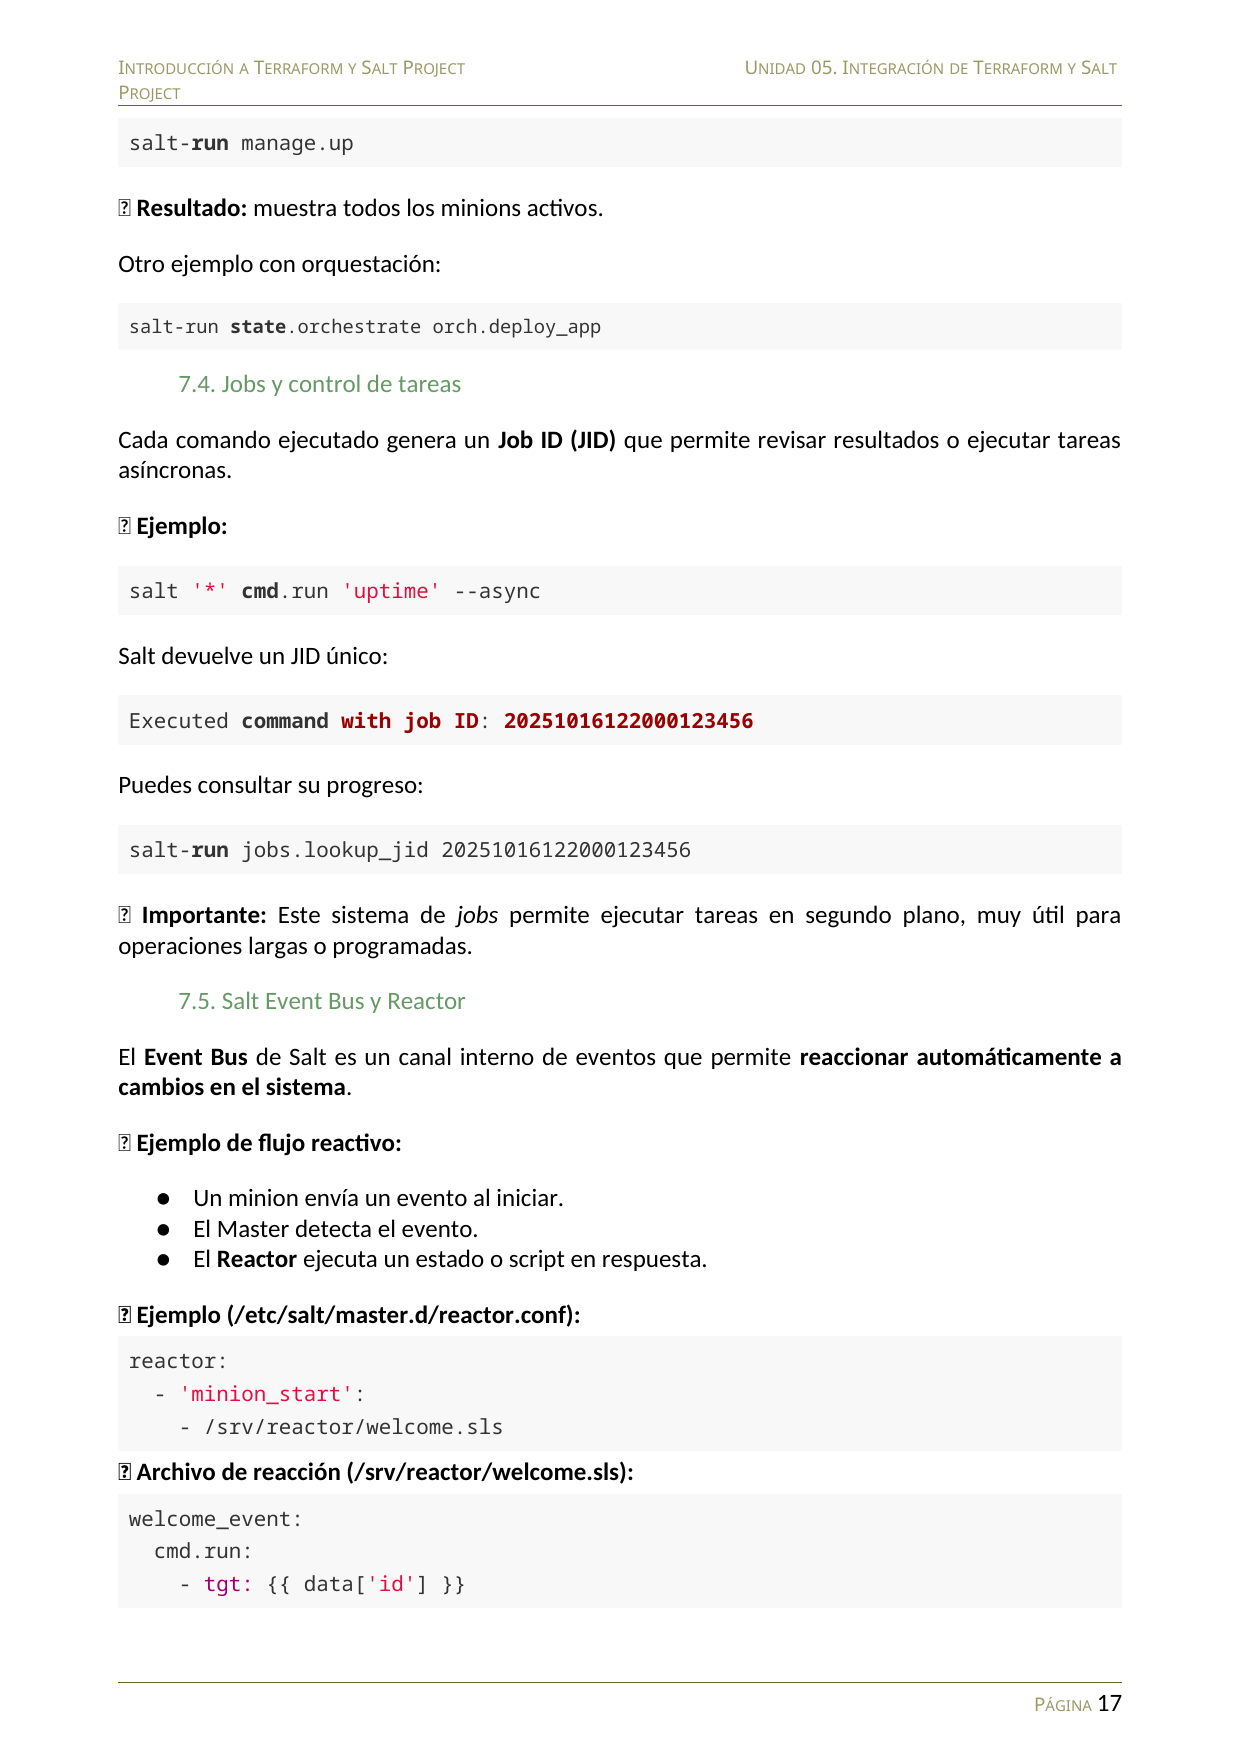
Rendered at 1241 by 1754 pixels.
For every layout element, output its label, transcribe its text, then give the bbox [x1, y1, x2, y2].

text Puedes consultar su progreso: [118, 770, 1122, 800]
text El Event Bus de Salt es un canal interno de eventos que permite reaccionar automáticamente a cambios en el sistema. [118, 1041, 1122, 1102]
table_header salt-run jobs.lookup_jid 20251016122000123456 [118, 825, 1122, 874]
subtitle 7.5. Salt Event Bus y Reactor [178, 986, 1122, 1016]
text 📄 Archivo de reacción (/srv/reactor/welcome.sls): [118, 1457, 1122, 1487]
text 📄 Ejemplo (/etc/salt/master.d/reactor.conf): [118, 1299, 1122, 1330]
table_header welcome_event: cmd.run: - tgt: {{ data['id'] }} [118, 1494, 1122, 1608]
text Cada comando ejecutado genera un Job ID (JID) que permite revisar resultados o ejecutar tareas asíncronas. [118, 424, 1122, 485]
table_header reactor: - 'minion_start': - /srv/reactor/welcome.sls [118, 1336, 1122, 1451]
table_header salt-run manage.up [118, 118, 1122, 167]
table_header salt '*' cmd.run 'uptime' --async [118, 566, 1122, 615]
list El Reactor ejecuta un estado o script en respuesta. [156, 1244, 1122, 1274]
subtitle 7.4. Jobs y control de tareas [178, 368, 1122, 399]
text 💬 Ejemplo: [118, 510, 1122, 541]
text Otro ejemplo con orquestación: [118, 248, 1122, 278]
table_header Executed command with job ID: 20251016122000123456 [118, 695, 1122, 745]
text 📖 Resultado: muestra todos los minions activos. [118, 192, 1122, 223]
list El Master detecta el evento. [156, 1213, 1122, 1244]
text 📖 Importante: Este sistema de jobs permite ejecutar tareas en segundo plano, muy útil para operaciones largas o programadas. [118, 899, 1122, 961]
text Salt devuelve un JID único: [118, 640, 1122, 670]
text 💬 Ejemplo de flujo reactivo: [118, 1127, 1122, 1158]
list Un minion envía un evento al iniciar. [156, 1183, 1122, 1213]
table_header salt-run state.orchestrate orch.deploy_app [118, 303, 1122, 350]
